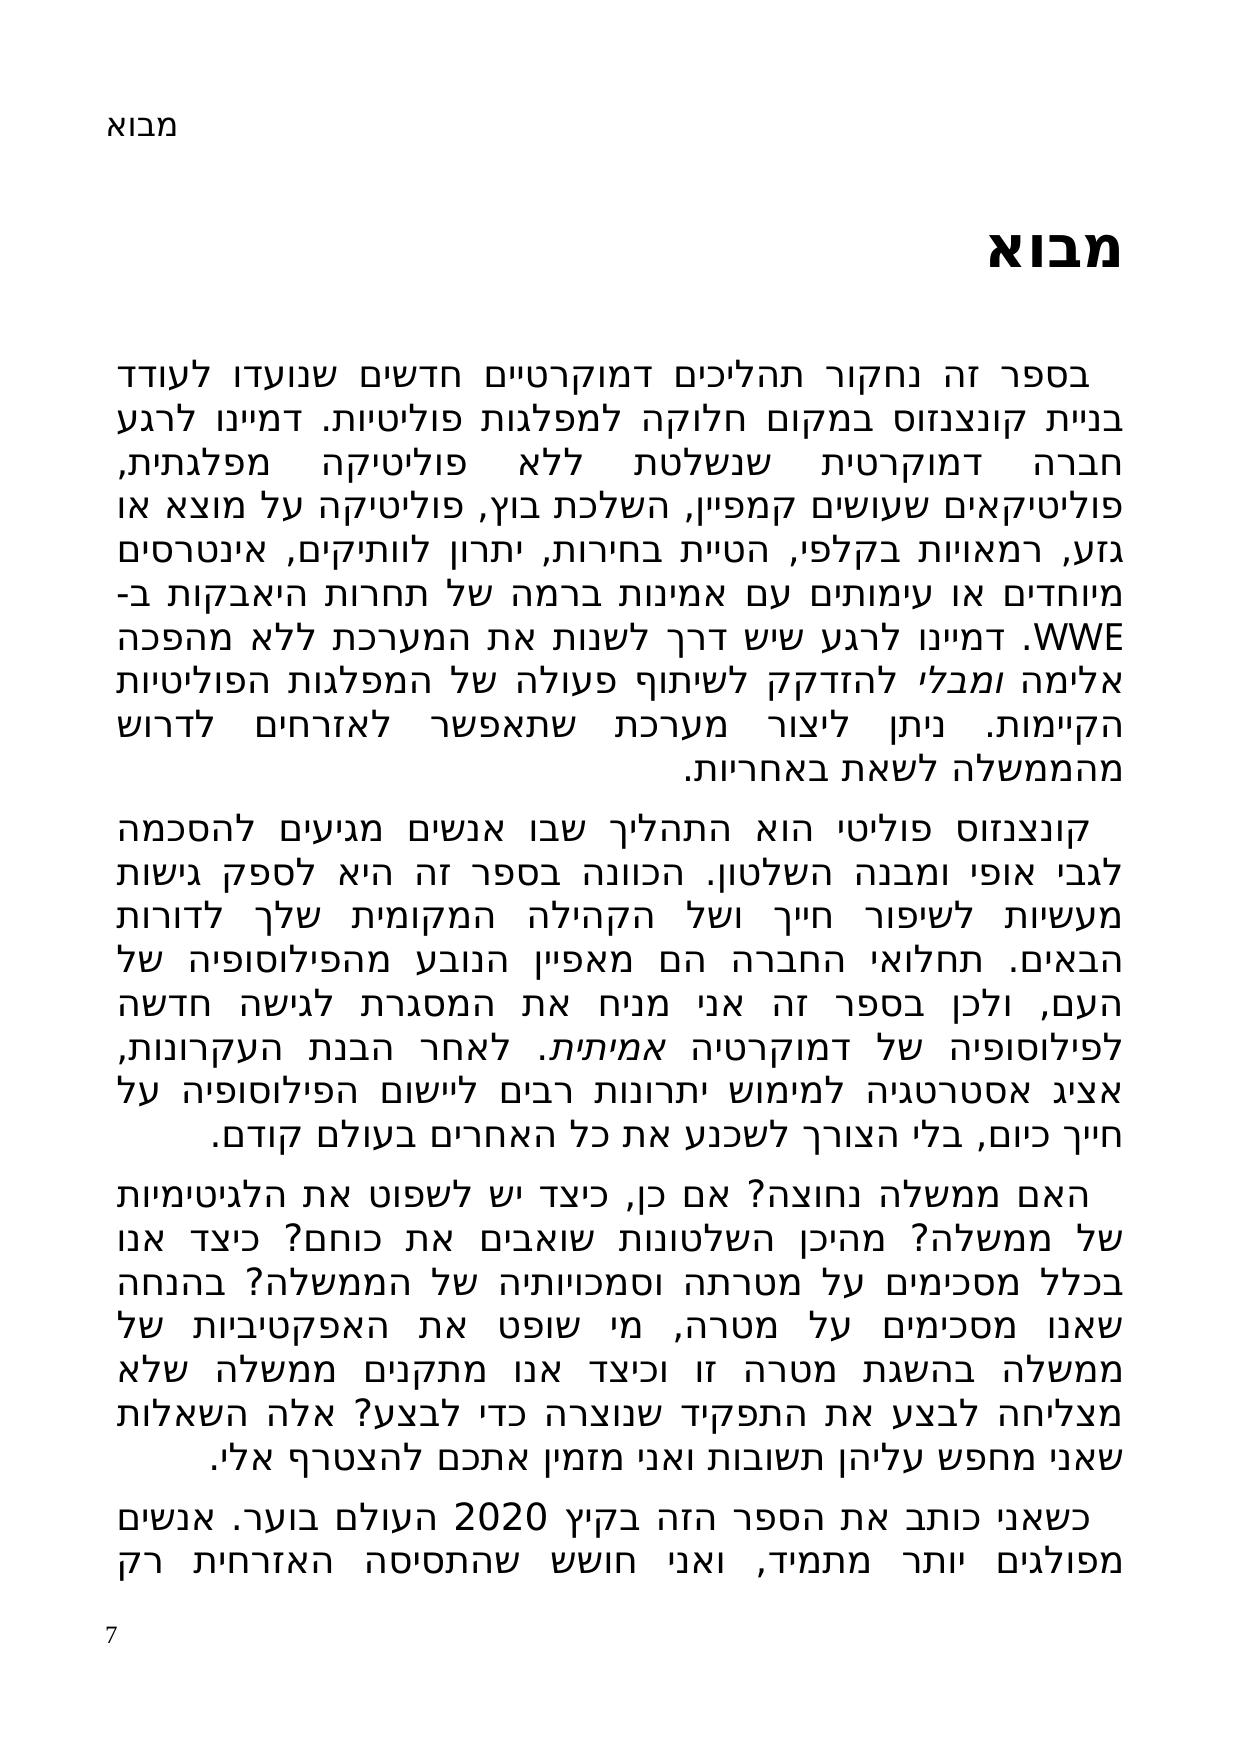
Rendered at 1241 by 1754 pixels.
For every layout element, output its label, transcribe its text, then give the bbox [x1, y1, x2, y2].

text קונצנזוס פוליטי הוא התהליך שבו אנשים מגיעים להסכמה לגבי אופי ומבנה השלטון. הכוונה בספר זה היא לספק גישות מעשיות לשיפור חייך ושל הקהילה המקומית שלך לדורות הבאים. תחלואי החברה הם מאפיין הנובע מהפילוסופיה של העם, ולכן בספר זה אני מניח את המסגרת לגישה חדשה לפילוסופיה של דמוקרטיה אמיתית. לאחר הבנת העקרונות, אציג אסטרטגיה למימוש יתרונות רבים ליישום הפילוסופיה על חייך כיום, בלי הצורך לשכנע את כל האחרים בעולם קודם. [116, 806, 1124, 1156]
subtitle מבוא [116, 232, 1124, 276]
text האם ממשלה נחוצה? אם כן, כיצד יש לשפוט את הלגיטימיות של ממשלה? מהיכן השלטונות שואבים את כוחם? כיצד אנו בכלל מסכימים על מטרתה וסמכויותיה של הממשלה? בהנחה שאנו מסכימים על מטרה, מי שופט את האפקטיביות של ממשלה בהשגת מטרה זו וכיצד אנו מתקנים ממשלה שלא מצליחה לבצע את התפקיד שנוצרה כדי לבצע? אלה השאלות שאני מחפש עליהן תשובות ואני מזמין אתכם להצטרף אלי. [116, 1172, 1124, 1479]
text בספר זה נחקור תהליכים דמוקרטיים חדשים שנועדו לעודד בניית קונצנזוס במקום חלוקה למפלגות פוליטיות. דמיינו לרגע חברה דמוקרטית שנשלטת ללא פוליטיקה מפלגתית, פוליטיקאים שעושים קמפיין, השלכת בוץ, פוליטיקה על מוצא או גזע, רמאויות בקלפי, הטיית בחירות, יתרון לוותיקים, אינטרסים מיוחדים או עימותים עם אמינות ברמה של תחרות היאבקות ב- WWE. דמיינו לרגע שיש דרך לשנות את המערכת ללא מהפכה אלימה ומבלי להזדקק לשיתוף פעולה של המפלגות הפוליטיות הקיימות. ניתן ליצור מערכת שתאפשר לאזרחים לדרוש מהממשלה לשאת באחריות. [116, 352, 1124, 790]
text כשאני כותב את הספר הזה בקיץ 2020 העולם בוער. אנשים מפולגים יותר מתמיד, ואני חושש שהתסיסה האזרחית רק תחמיר, אלא אם כן כולם יוכלו להתעשת ולהבין את הבסיס האנושי המשותף לכולנו. אם איננו יכולים להסכים ולכבד תהליך של יישוב סכסוכים חברתיים, לאיזו תוצאה חלופית נוכל לצפות? [116, 1495, 1124, 1582]
